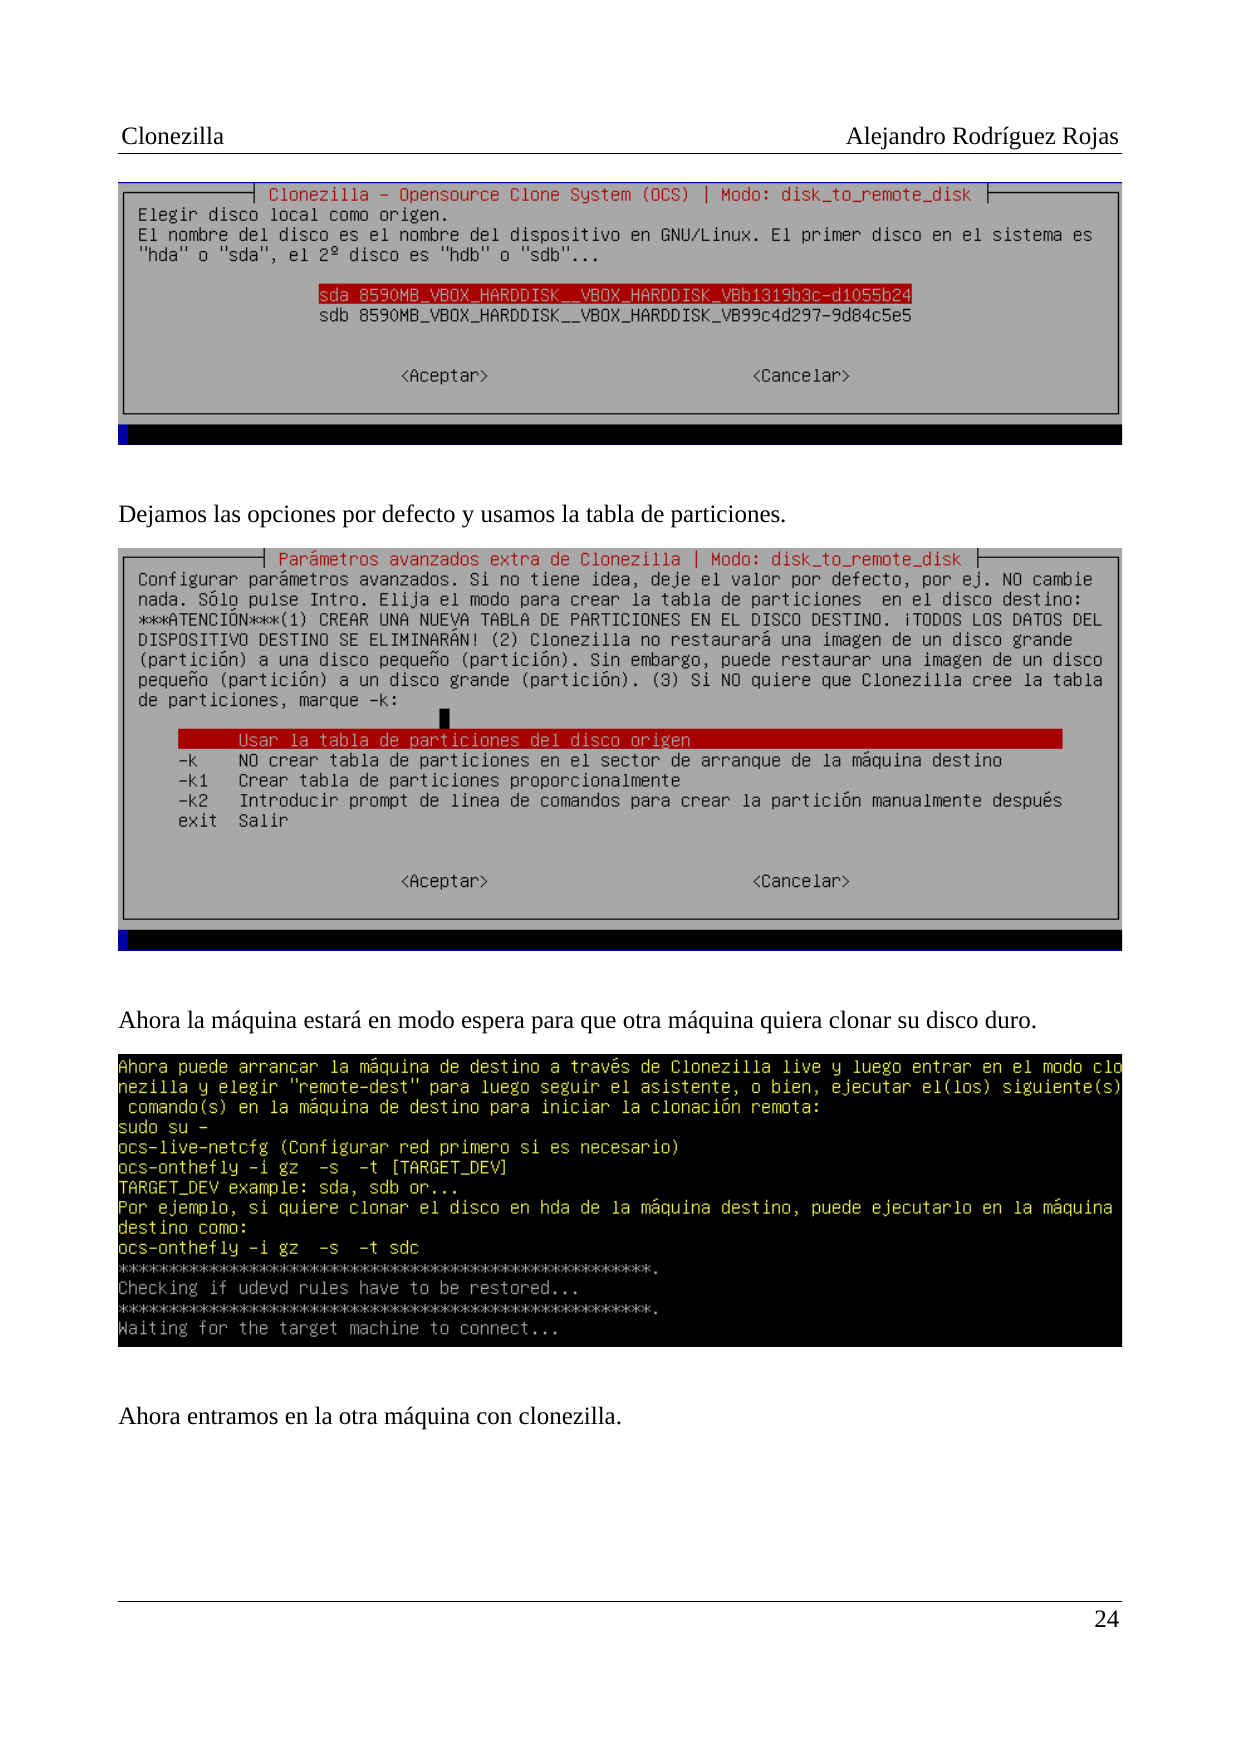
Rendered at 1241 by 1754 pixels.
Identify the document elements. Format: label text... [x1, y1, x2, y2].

text Ahora la máquina estará en modo espera para que otra máquina quiera clonar su disco duro. [118, 1005, 1122, 1034]
picture [118, 182, 1123, 445]
picture [118, 1054, 1123, 1347]
text Dejamos las opciones por defecto y usamos la tabla de particiones. [118, 499, 1122, 528]
text Ahora entramos en la otra máquina con clonezilla. [118, 1401, 1122, 1430]
picture [118, 548, 1123, 951]
